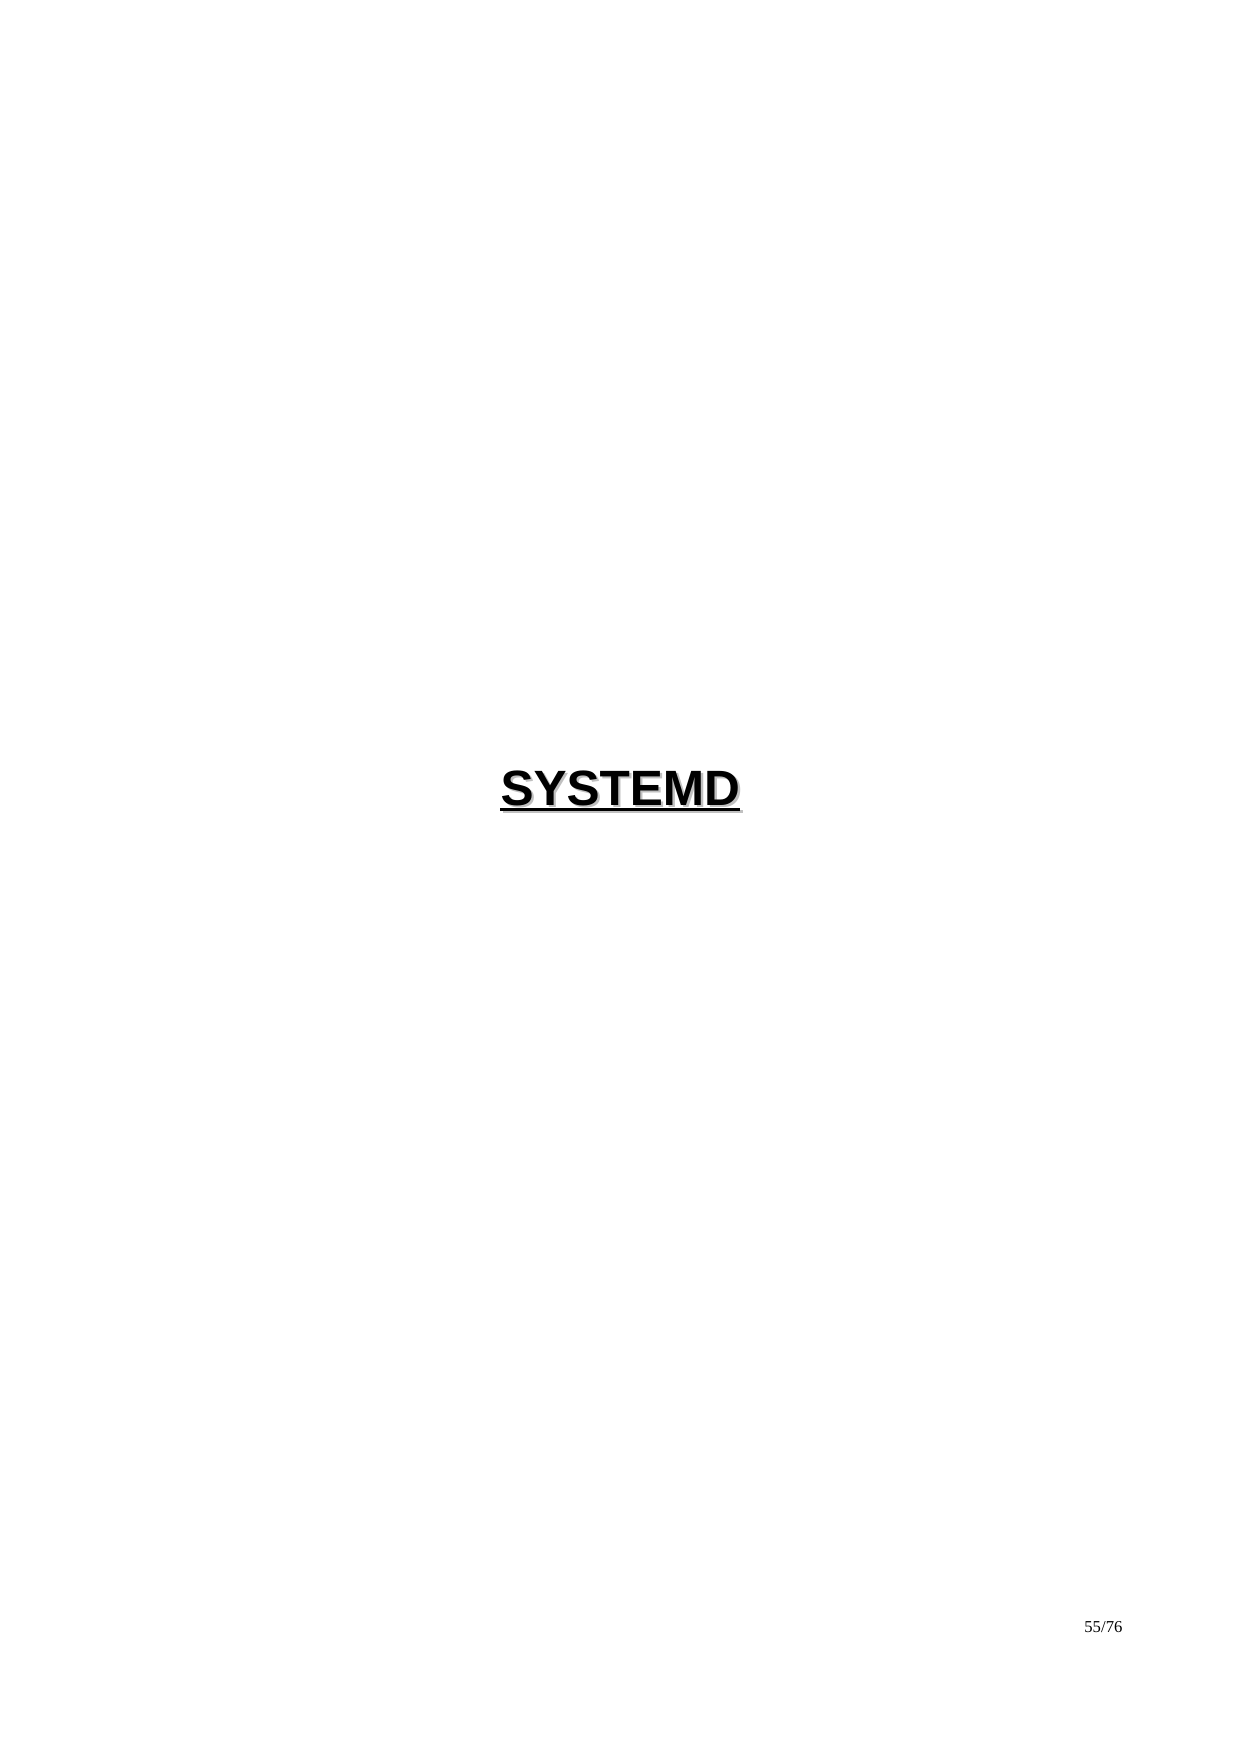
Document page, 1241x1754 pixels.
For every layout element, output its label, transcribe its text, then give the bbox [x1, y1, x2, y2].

subtitle SYSTEMD [118, 758, 1122, 816]
